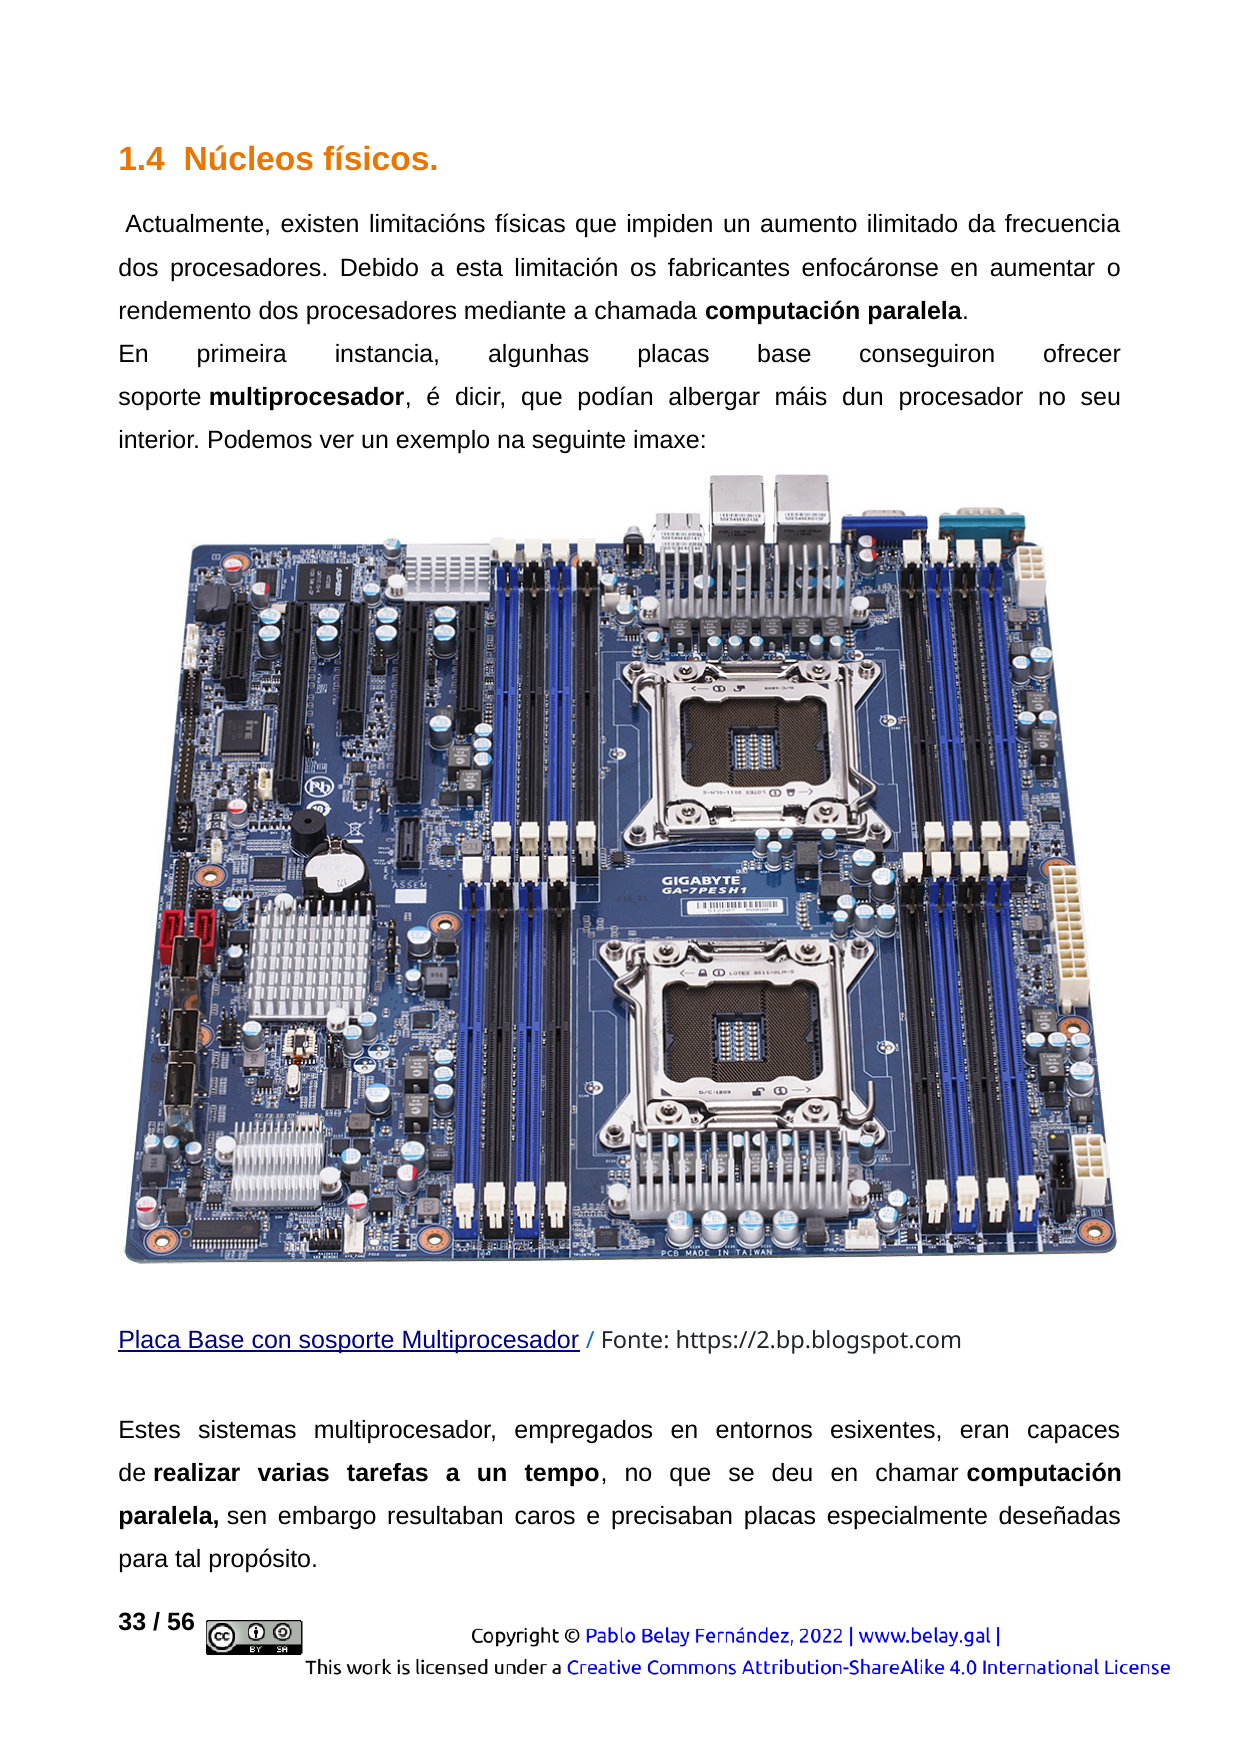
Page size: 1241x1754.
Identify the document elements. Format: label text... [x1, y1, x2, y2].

text En primeira instancia, algunhas placas base conseguiron ofrecer soporte multiprocesador, é dicir, que podían albergar máis dun procesador no seu interior. Podemos ver un exemplo na seguinte imaxe: [118, 339, 1122, 454]
text Estes sistemas multiprocesador, empregados en entornos esixentes, eran capaces de realizar varias tarefas a un tempo, no que se deu en chamar computación paralela, sen embargo resultaban caros e precisaban placas especialmente deseñadas para tal propósito. [118, 1415, 1122, 1573]
text Actualmente, existen limitacións físicas que impiden un aumento ilimitado da frecuencia dos procesadores. Debido a esta limitación os fabricantes enfocáronse en aumentar o rendemento dos procesadores mediante a chamada computación paralela. [118, 209, 1122, 324]
picture [200, 1604, 1205, 1690]
subtitle 1.4 Núcleos físicos. [118, 139, 1122, 178]
text Placa Base con sosporte Multiprocesador / Fonte: https://2.bp.blogspot.com [118, 1324, 1122, 1356]
picture [118, 468, 1123, 1267]
